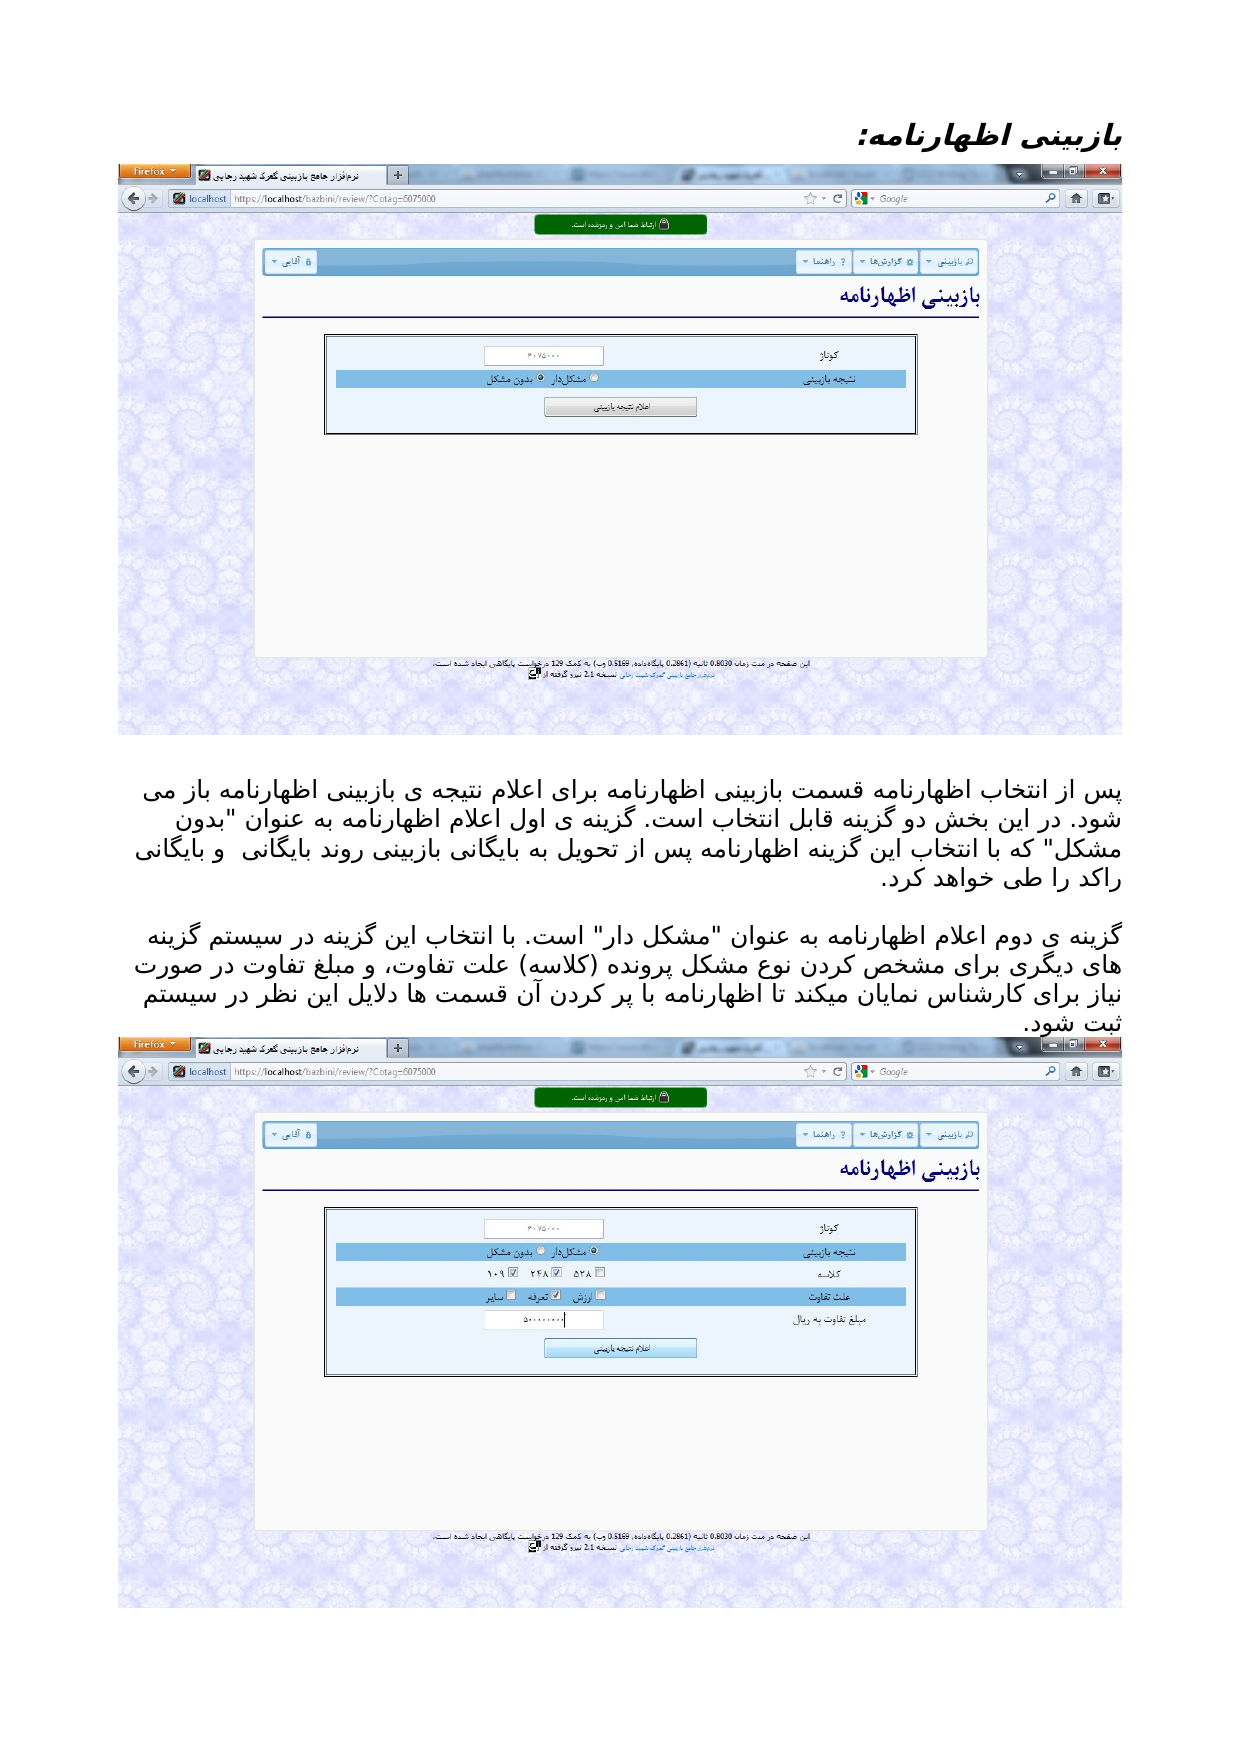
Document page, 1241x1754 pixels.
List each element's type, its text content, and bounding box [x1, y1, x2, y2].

text پس از انتخاب اظهارنامه قسمت بازبینی اظهارنامه برای اعلام نتیجه ی بازبینی اظهارنامه باز می شود. در این بخش دو گزینه قابل انتخاب است. گزینه ی اول اعلام اظهارنامه به عنوان "بدون مشکل" که با انتخاب این گزینه اظهارنامه پس از تحویل به بایگانی بازبینی روند بایگانی و بایگانی راکد را طی خواهد کرد. [118, 776, 1122, 892]
subtitle بازبینی اظهارنامه: [118, 118, 1122, 152]
picture [118, 1037, 1123, 1608]
picture [118, 164, 1123, 735]
text گزینه ی دوم اعلام اظهارنامه به عنوان "مشکل دار" است. با انتخاب این گزینه در سیستم گزینه های دیگری برای مشخص کردن نوع مشکل پرونده (کلاسه) علت تفاوت، و مبلغ تفاوت در صورت نیاز برای کارشناس نمایان میکند تا اظهارنامه با پر کردن آن قسمت ها دلایل این نظر در سیستم ثبت شود. [118, 921, 1122, 1037]
